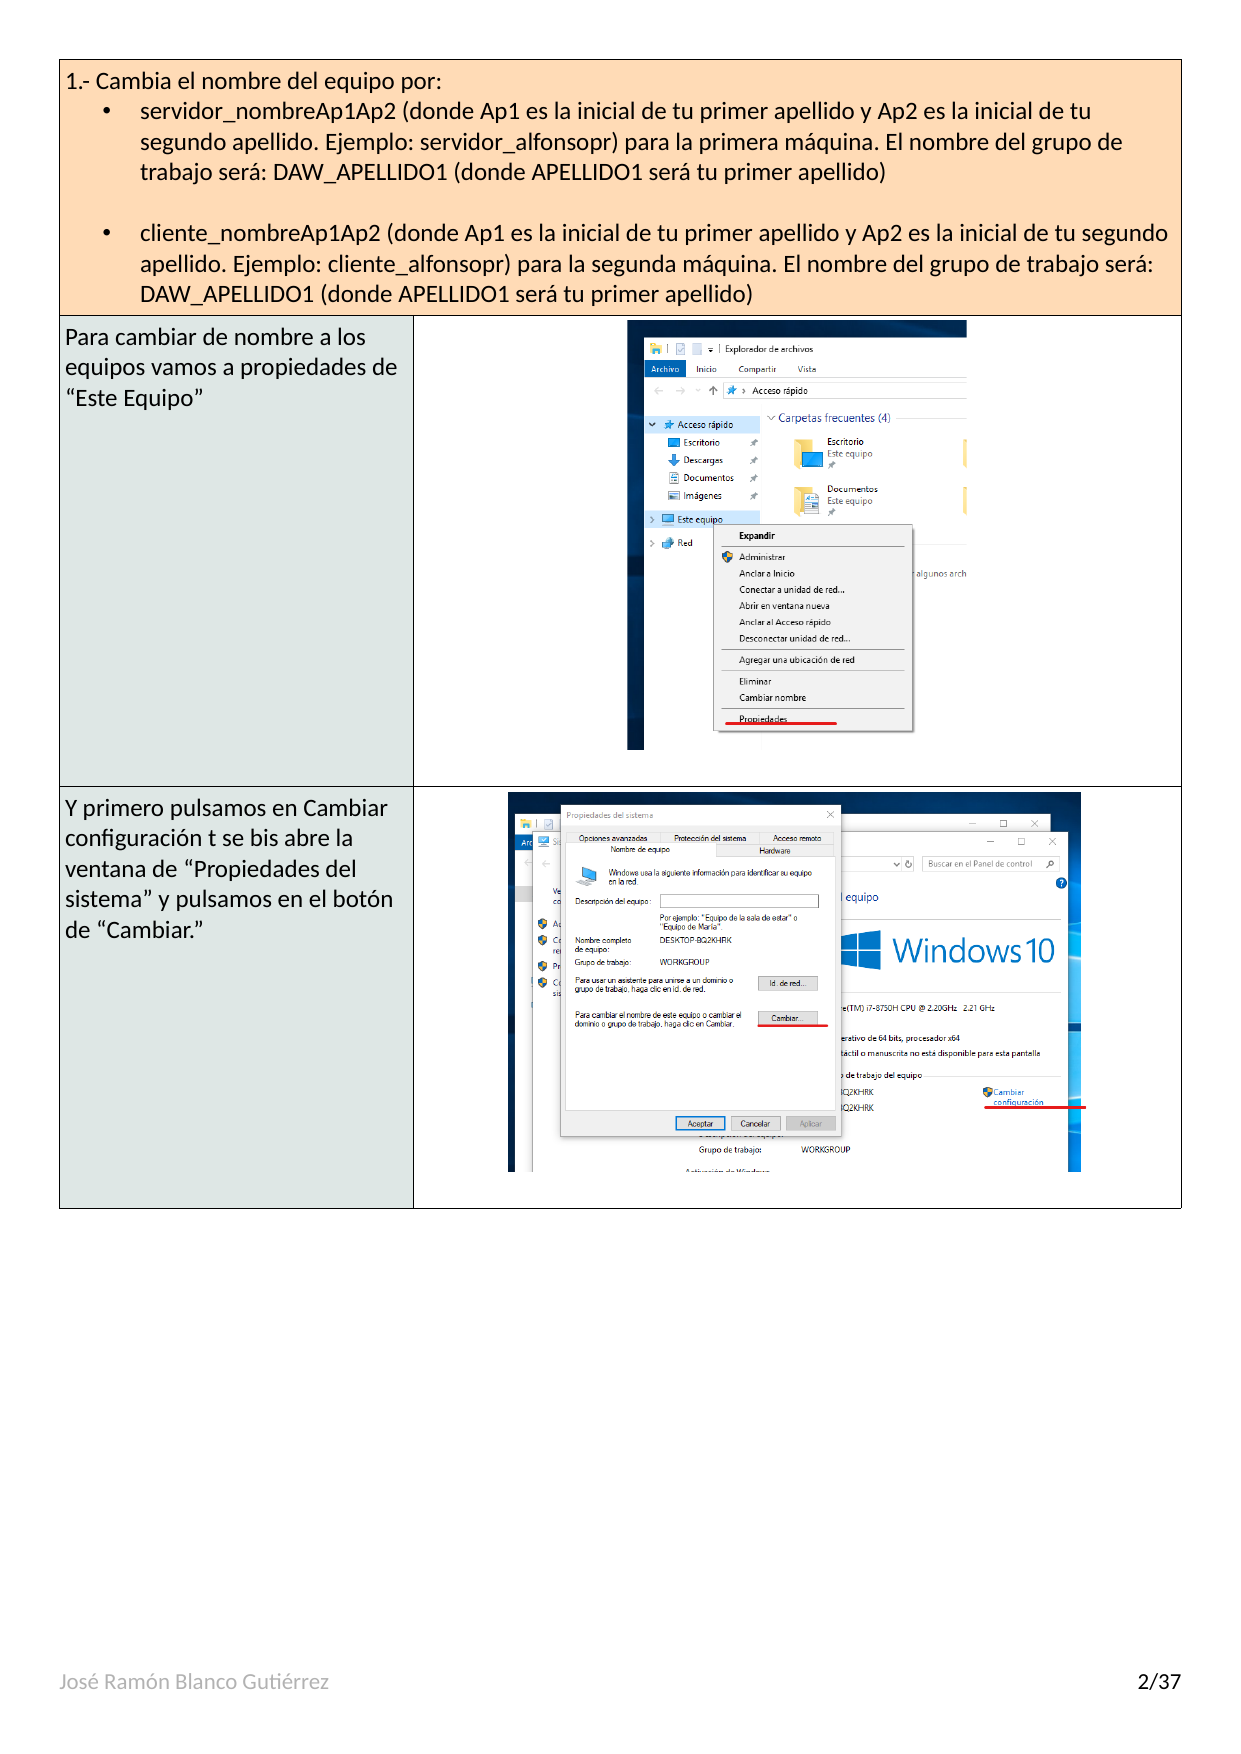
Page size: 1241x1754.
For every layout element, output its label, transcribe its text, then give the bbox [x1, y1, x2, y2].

table_header 1.- Cambia el nombre del equipo por: servidor_nombreAp1Ap2 (donde Ap1 es la inicial de tu primer apellido y Ap2 es la inicial de tu segundo apellido. Ejemplo: servidor_alfonsopr) para la primera máquina. El nombre del grupo de trabajo será: DAW_APELLIDO1 (donde APELLIDO1 será tu primer apellido) cliente_nombreAp1Ap2 (donde Ap1 es la inicial de tu primer apellido y Ap2 es la inicial de tu segundo apellido. Ejemplo: cliente_alfonsopr) para la segunda máquina. El nombre del grupo de trabajo será: DAW_APELLIDO1 (donde APELLIDO1 será tu primer apellido) [60, 60, 1181, 315]
table_cell Y primero pulsamos en Cambiar configuración t se bis abre la ventana de “Propiedades del sistema” y pulsamos en el botón de “Cambiar.” [60, 787, 413, 1208]
table_cell [414, 787, 1181, 1208]
table_cell [414, 316, 1181, 786]
picture [508, 792, 1087, 1172]
table_cell Para cambiar de nombre a los equipos vamos a propiedades de “Este Equipo” [60, 316, 413, 786]
picture [627, 320, 967, 750]
